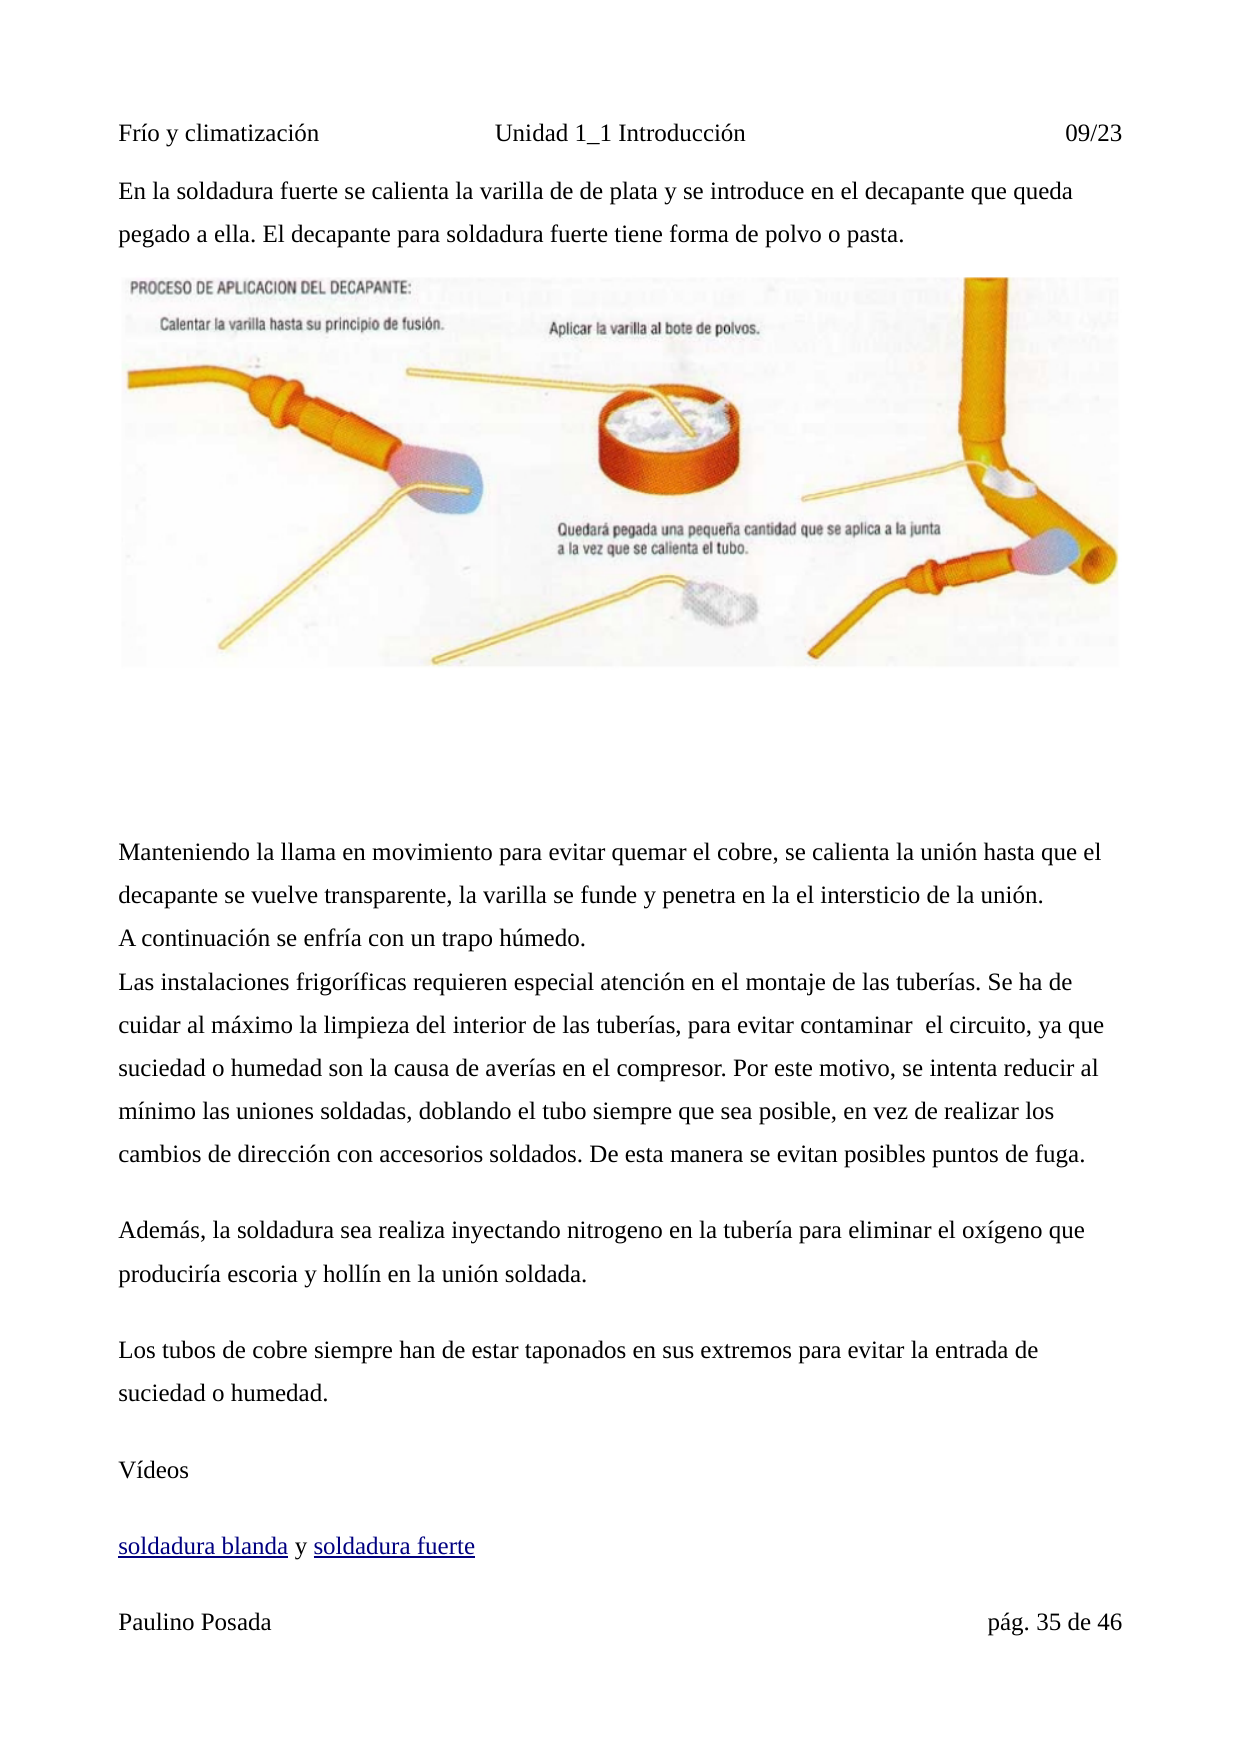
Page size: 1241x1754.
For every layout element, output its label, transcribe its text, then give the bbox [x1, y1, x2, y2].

text En la soldadura fuerte se calienta la varilla de de plata y se introduce en el decapante que queda pegado a ella. El decapante para soldadura fuerte tiene forma de polvo o pasta. [118, 176, 1122, 248]
text Vídeos [118, 1455, 1122, 1483]
text Manteniendo la llama en movimiento para evitar quemar el cobre, se calienta la unión hasta que el decapante se vuelve transparente, la varilla se funde y penetra en la el intersticio de la unión. A continuación se enfría con un trapo húmedo. Las instalaciones frigoríficas requieren especial atención en el montaje de las tuberías. Se ha de cuidar al máximo la limpieza del interior de las tuberías, para evitar contaminar el circuito, ya que suciedad o humedad son la causa de averías en el compresor. Por este motivo, se intenta reducir al mínimo las uniones soldadas, doblando el tubo siempre que sea posible, en vez de realizar los cambios de dirección con accesorios soldados. De esta manera se evitan posibles puntos de fuga. [118, 837, 1122, 1168]
picture [118, 275, 1123, 670]
text Además, la soldadura sea realiza inyectando nitrogeno en la tubería para eliminar el oxígeno que produciría escoria y hollín en la unión soldada. [118, 1216, 1122, 1287]
text soldadura blanda y soldadura fuerte [118, 1531, 1122, 1560]
text Los tubos de cobre siempre han de estar taponados en sus extremos para evitar la entrada de suciedad o humedad. [118, 1335, 1122, 1407]
